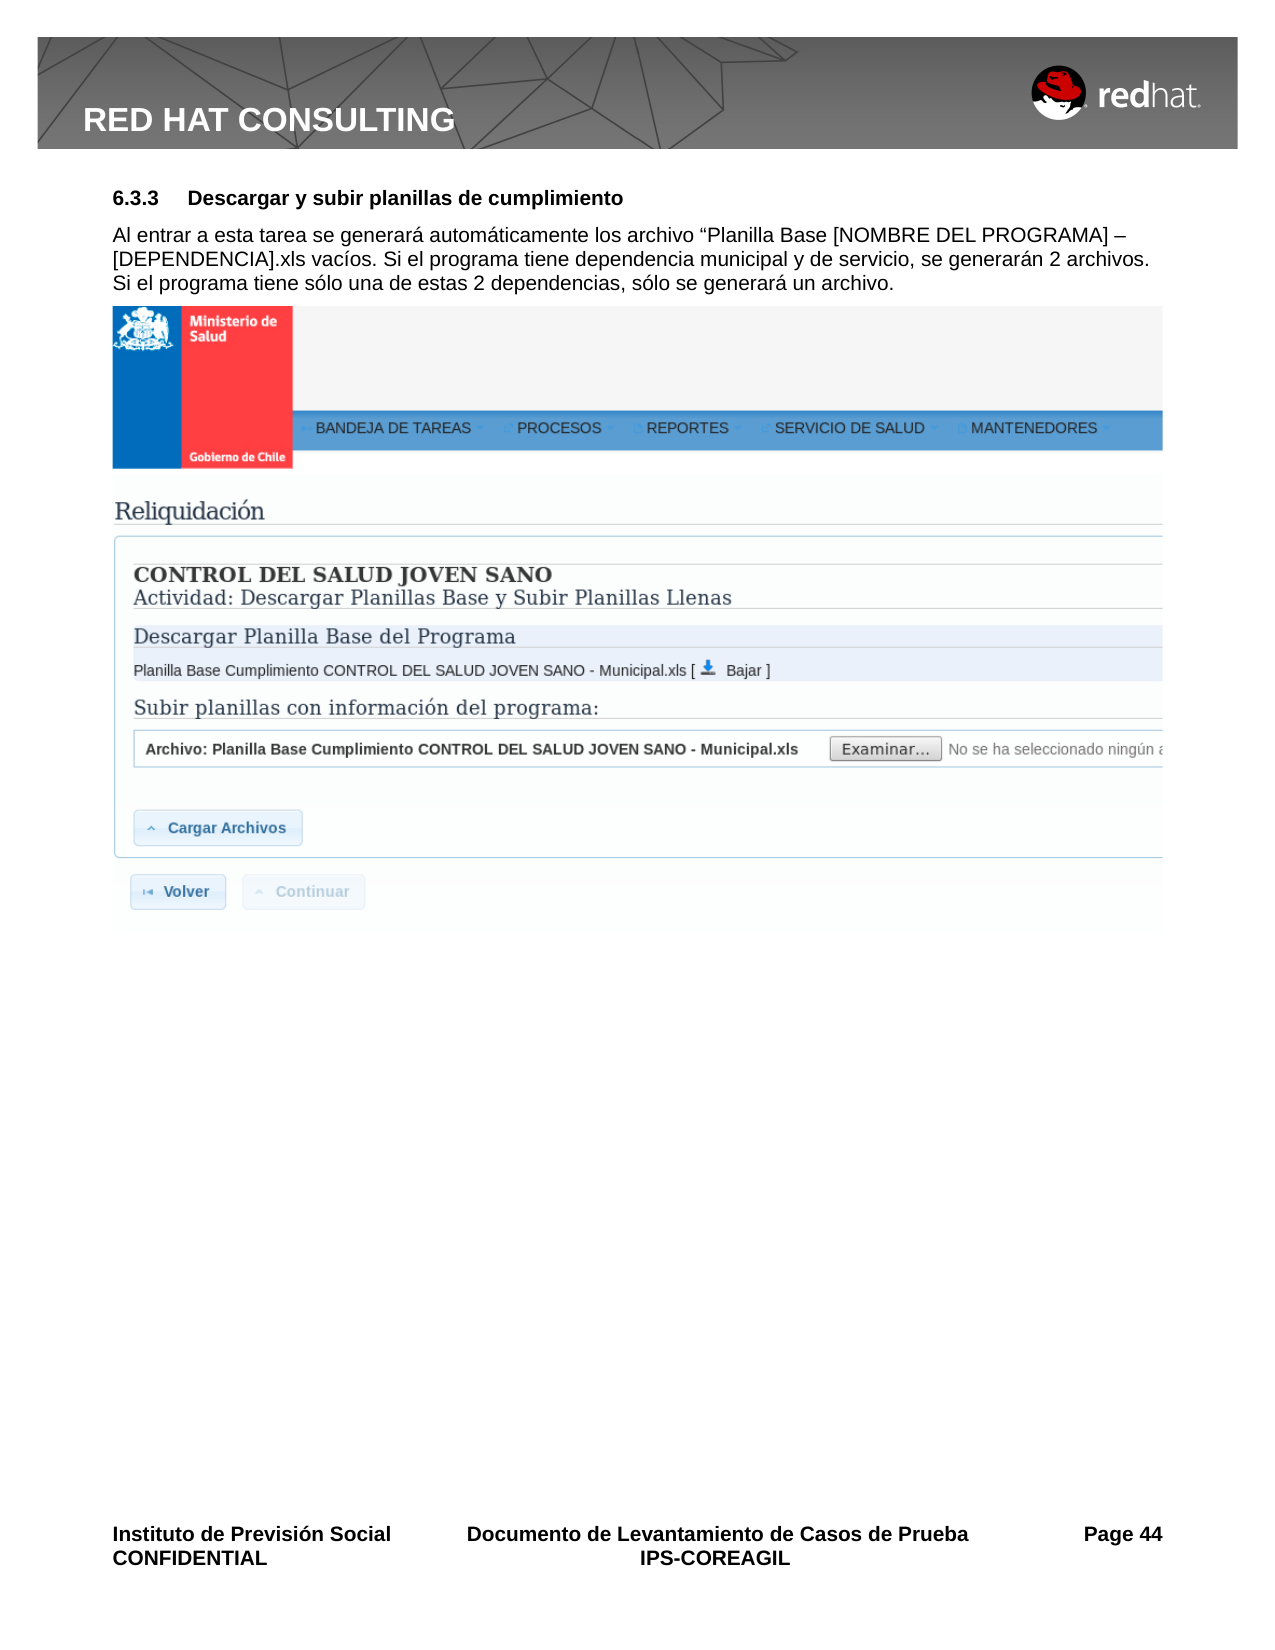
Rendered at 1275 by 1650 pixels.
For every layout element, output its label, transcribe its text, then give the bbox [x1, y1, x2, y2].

picture [112, 306, 1163, 939]
subtitle Descargar y subir planillas de cumplimiento [112, 186, 1162, 210]
text Al entrar a esta tarea se generará automáticamente los archivo “Planilla Base [NOMBRE DEL PROGRAMA] – [DEPENDENCIA].xls vacíos. Si el programa tiene dependencia municipal y de servicio, se generarán 2 archivos. Si el programa tiene sólo una de estas 2 dependencias, sólo se generará un archivo. [112, 222, 1162, 294]
picture [37, 37, 1238, 149]
